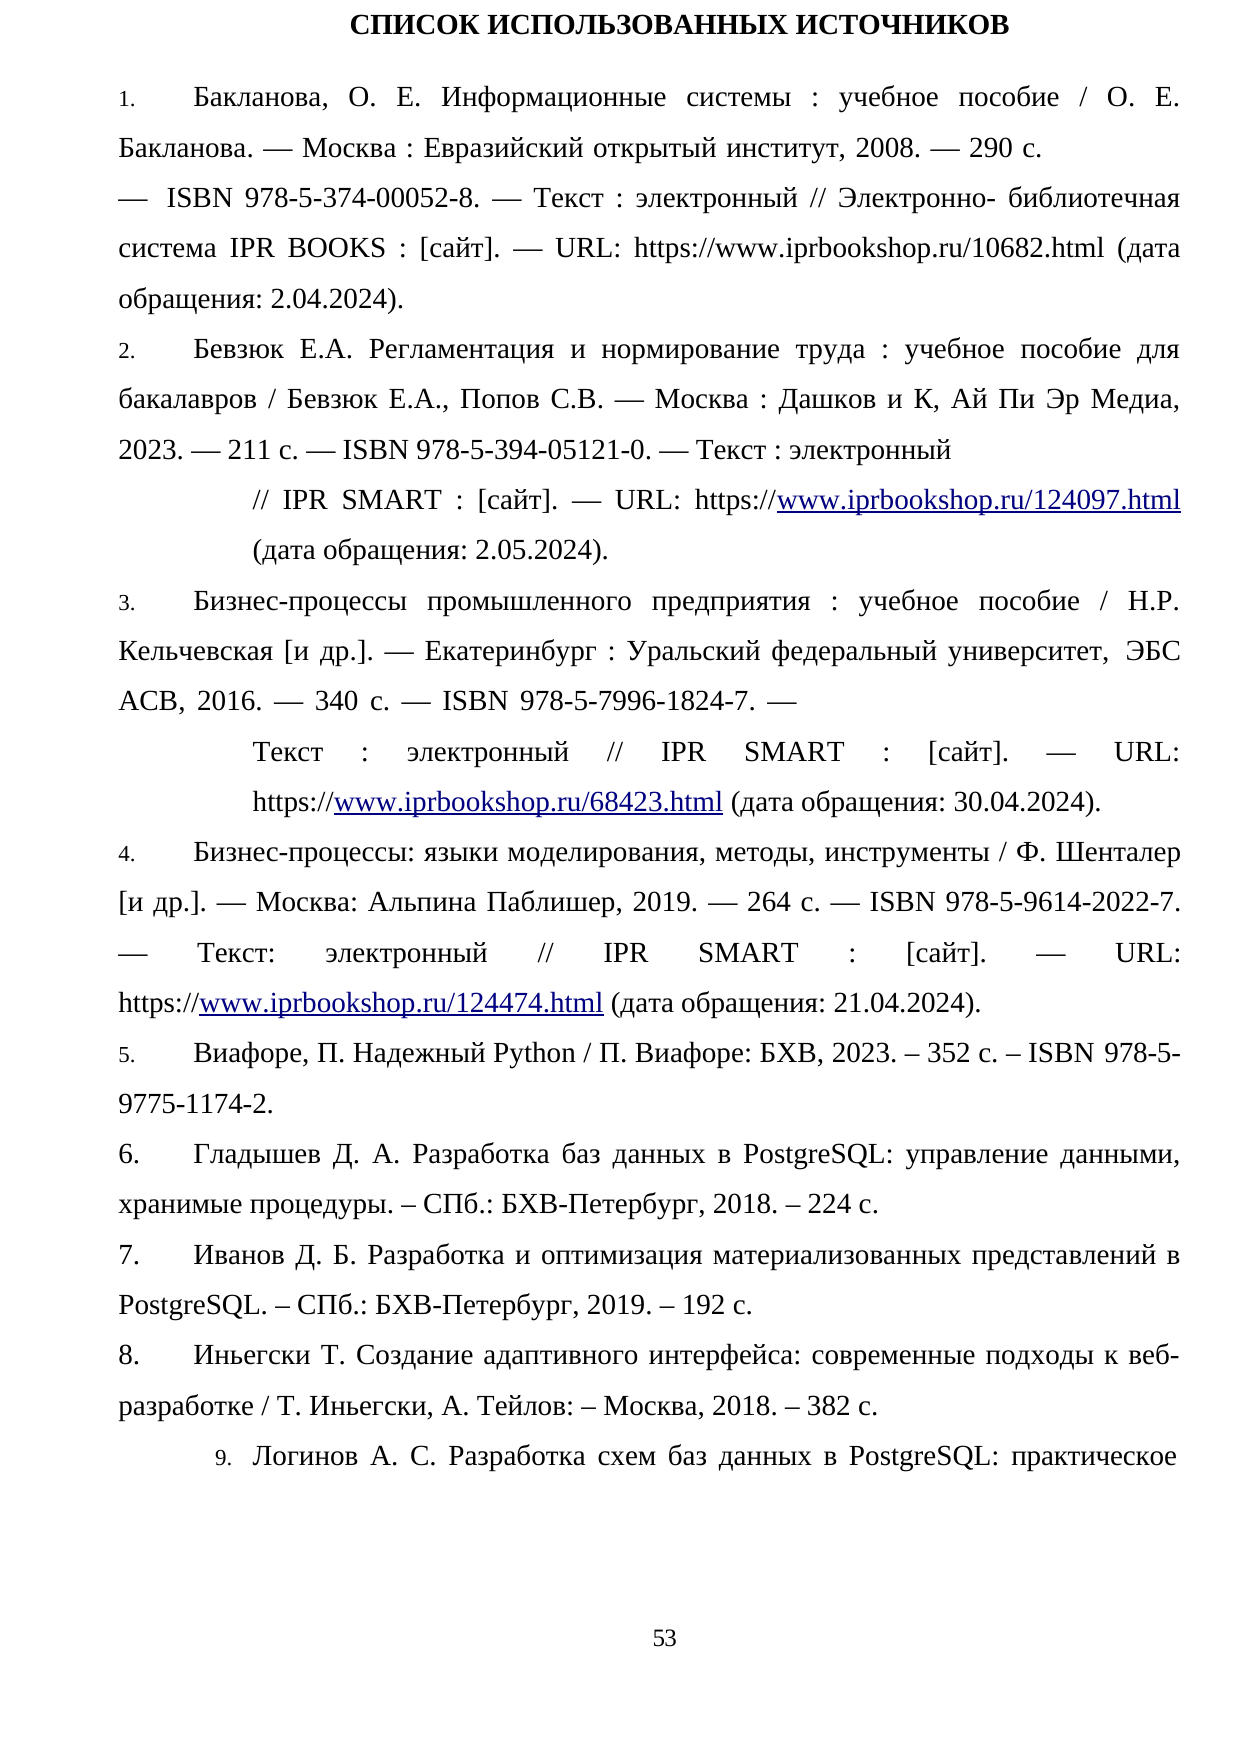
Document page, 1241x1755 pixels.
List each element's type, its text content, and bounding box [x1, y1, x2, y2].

list Бизнес-процессы: языки моделирования, методы, инструменты / Ф. Шенталер [и др.]. — Москва: Альпина Паблишер, 2019. — 264 c. — ISBN 978-5-9614-2022-7. — Текст: электронный // IPR SMART : [сайт]. — URL: https://www.iprbookshop.ru/124474.html (дата обращения: 21.04.2024). [118, 834, 1182, 1019]
list ISBN 978-5-374-00052-8. — Текст : электронный // Электронно- библиотечная система IPR BООKS : [сайт]. — URL: https://www.iprbооkshоp.ru/10682.html (дата обращения: 2.04.2024). [118, 180, 1181, 314]
text // IPR SMART : [сайт]. — URL: https://www.iprbookshop.ru/124097.html (дата обращения: 2.05.2024). [252, 482, 1181, 566]
list Бизнес-процессы промышленного предприятия : учебное пособие / Н.Р. Кельчевская [и др.]. — Екатеринбург : Уральский федеральный университет, ЭБС АСВ, 2016. — 340 c. — ISBN 978-5-7996-1824-7. — [118, 583, 1181, 717]
list Гладышев Д. А. Разработка баз данных в PostgreSQL: управление данными, хранимые процедуры. – СПб.: БХВ-Петербург, 2018. – 224 с. [118, 1136, 1181, 1220]
list Иванов Д. Б. Разработка и оптимизация материализованных представлений в PostgreSQL. – СПб.: БХВ-Петербург, 2019. – 192 с. [118, 1237, 1181, 1321]
list Бевзюк Е.А. Регламентация и нормирование труда : учебное пособие для бакалавров / Бевзюк Е.А., Попов С.В. — Москва : Дашков и К, Ай Пи Эр Медиа, 2023. — 211 c. — ISBN 978-5-394-05121-0. — Текст : электронный [118, 331, 1181, 465]
list Логинов А. С. Разработка схем баз данных в PostgreSQL: практическое [215, 1438, 1241, 1472]
text Текст : электронный // IPR SMART : [сайт]. — URL: https://www.iprbookshop.ru/68423.html (дата обращения: 30.04.2024). [252, 734, 1181, 817]
list Бакланова, О. Е. Информационные системы : учебное пособие / О. Е. Бакланова. — Москва : Евразийский открытый институт, 2008. — 290 с. [118, 79, 1182, 163]
subtitle СПИСОК ИСПОЛЬЗОВАННЫХ ИСТОЧНИКОВ [118, 7, 1241, 41]
list Иньегски Т. Создание адаптивного интерфейса: современные подходы к веб-разработке / Т. Иньегски, А. Тейлов: – Москва, 2018. – 382 с. [118, 1337, 1180, 1421]
list Виафоре, П. Надежный Python / П. Виафоре: БХВ, 2023. – 352 с. – ISBN 978-5-9775-1174-2. [118, 1036, 1181, 1119]
